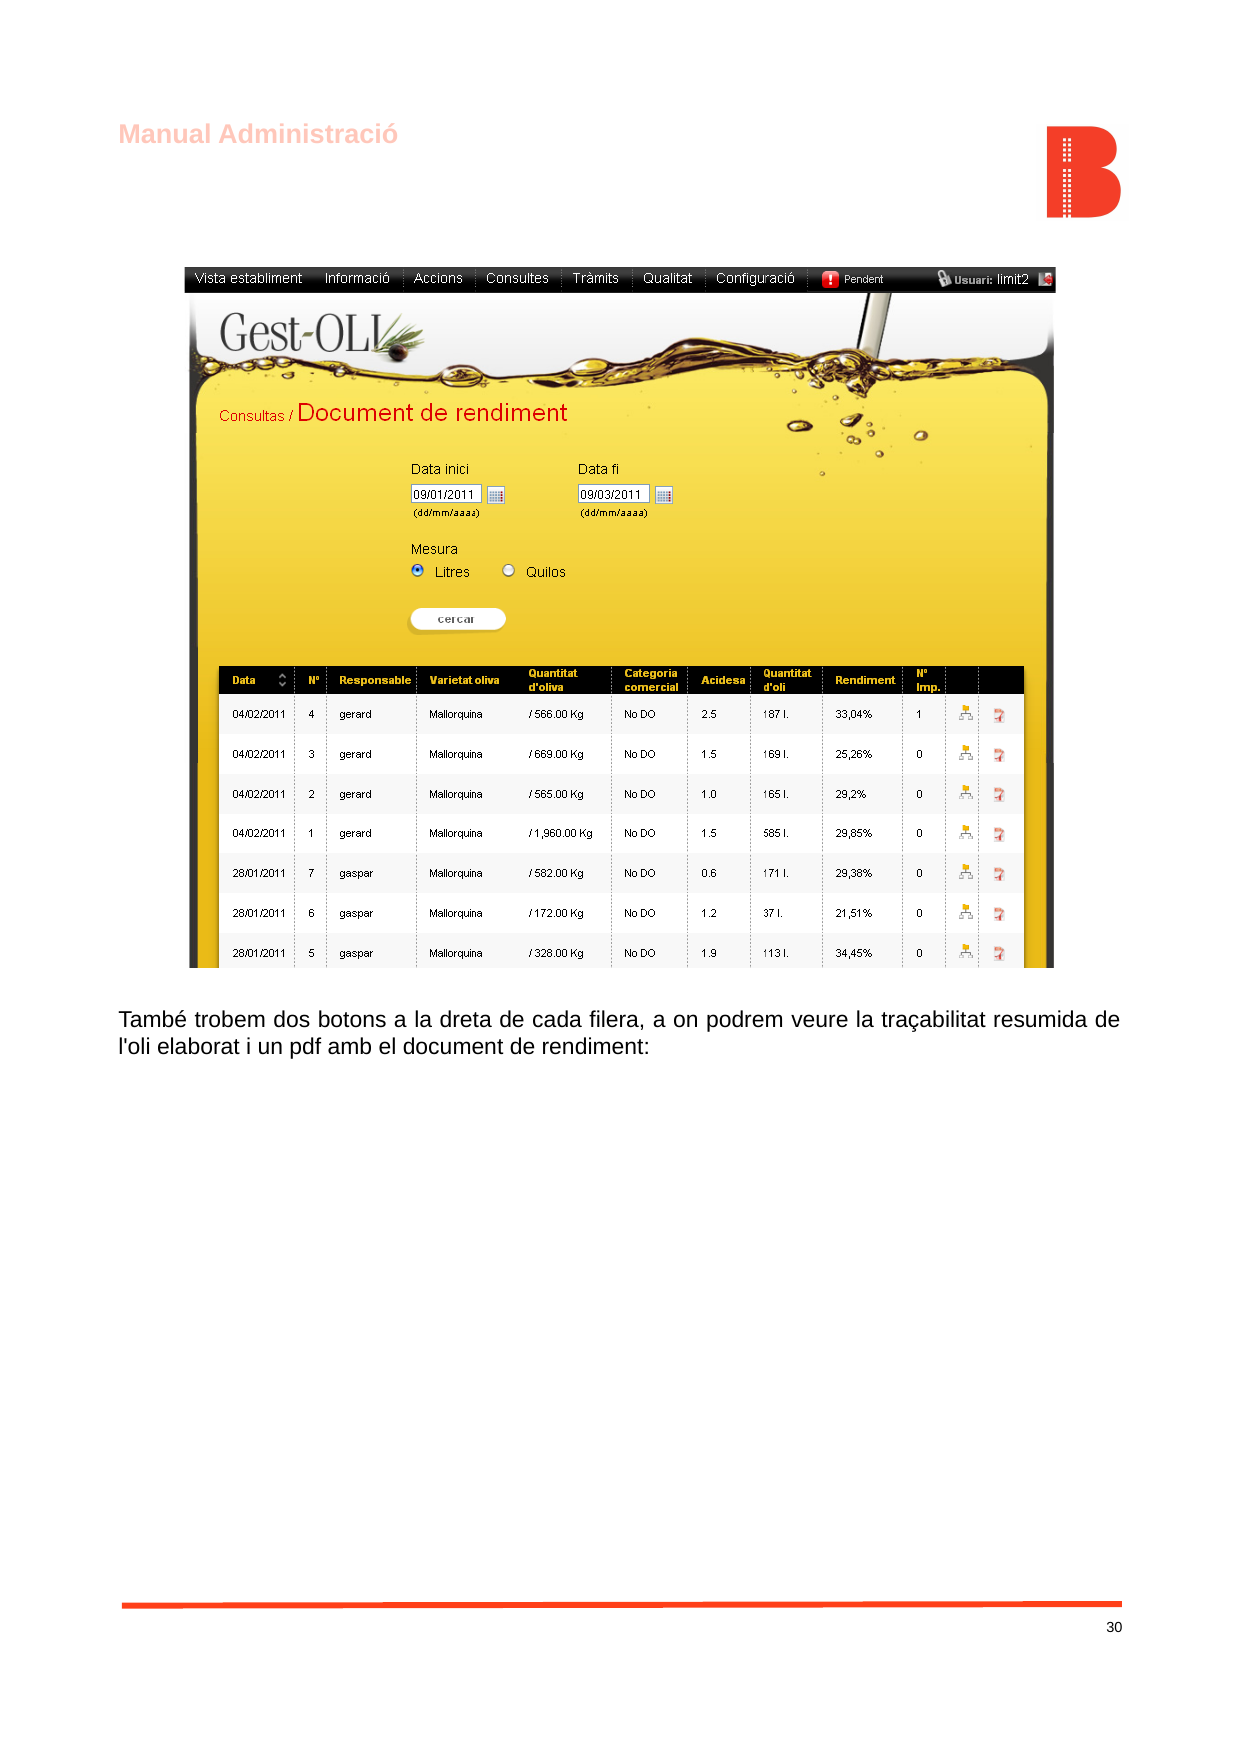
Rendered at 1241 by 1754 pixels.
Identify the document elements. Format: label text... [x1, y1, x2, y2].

picture [1036, 124, 1130, 221]
picture [184, 267, 1056, 968]
text També trobem dos botons a la dreta de cada filera, a on podrem veure la traçabilitat resumida de l'oli elaborat i un pdf amb el document de rendiment: [118, 1006, 1122, 1059]
